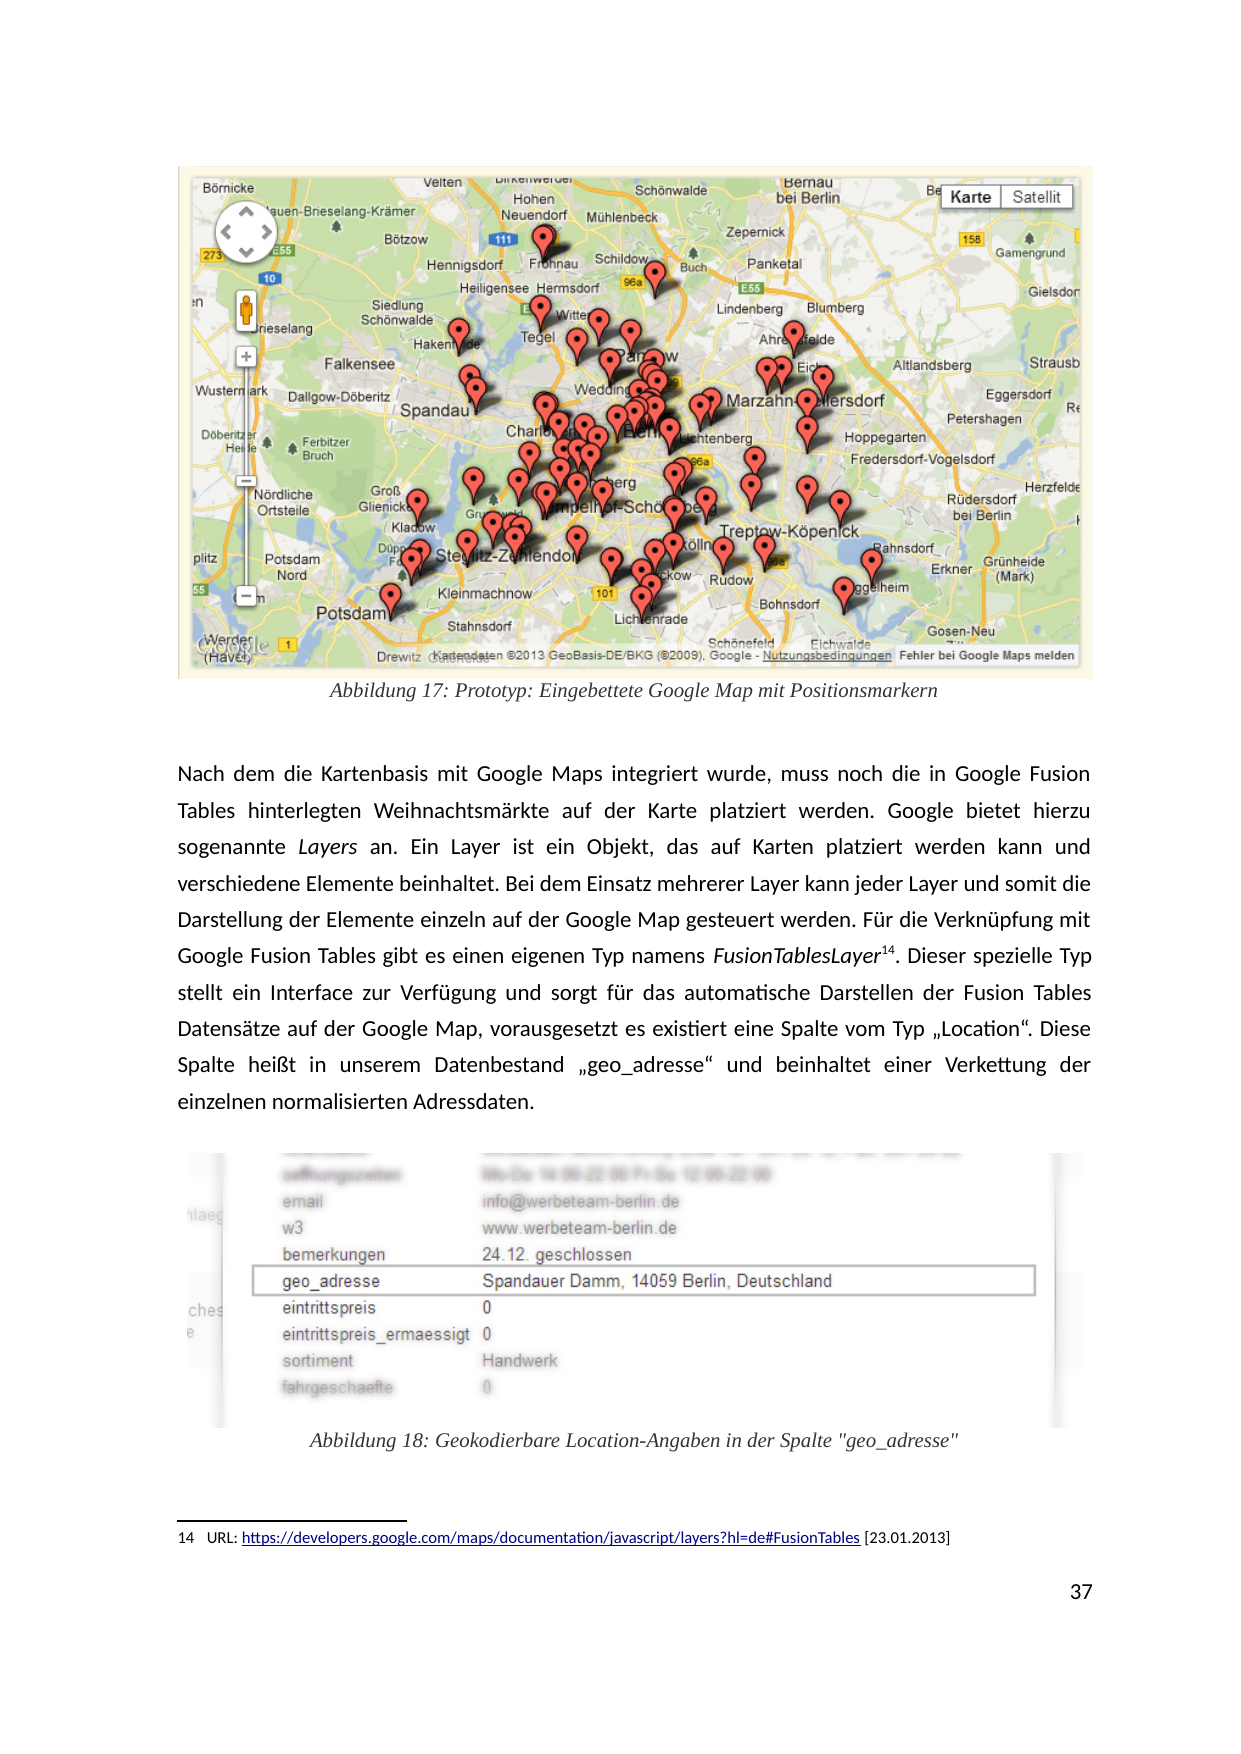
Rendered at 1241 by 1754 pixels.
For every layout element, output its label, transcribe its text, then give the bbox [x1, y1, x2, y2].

text URL: https://developers.google.com/maps/documentation/javascript/layers?hl=de#FusionTables [23.01.2013] [177, 1527, 1093, 1547]
text Nach dem die Kartenbasis mit Google Maps integriert wurde, muss noch die in Google Fusion Tables hinterlegten Weihnachtsmärkte auf der Karte platziert werden. Google bietet hierzu sogenannte Layers an. Ein Layer ist ein Objekt, das auf Karten platziert werden kann und verschiedene Elemente beinhaltet. Bei dem Einsatz mehrerer Layer kann jeder Layer und somit die Darstellung der Elemente einzeln auf der Google Map gesteuert werden. Für die Verknüpfung mit Google Fusion Tables gibt es einen eigenen Typ namens FusionTablesLayer. Dieser spezielle Typ stellt ein Interface zur Verfügung und sorgt für das automatische Darstellen der Fusion Tables Datensätze auf der Google Map, vorausgesetzt es existiert eine Spalte vom Typ „Location“. Diese Spalte heißt in unserem Datenbestand „geo_adresse“ und beinhaltet einer Verkettung der einzelnen normalisierten Adressdaten. [177, 759, 1093, 1115]
picture [187, 1153, 1084, 1428]
text Abbildung 17: Prototyp: Eingebettete Google Map mit Positionsmarkern [177, 679, 1093, 702]
picture [177, 166, 1093, 679]
text Abbildung 18: Geokodierbare Location-Angaben in der Spalte "geo_adresse" [187, 1428, 1083, 1452]
